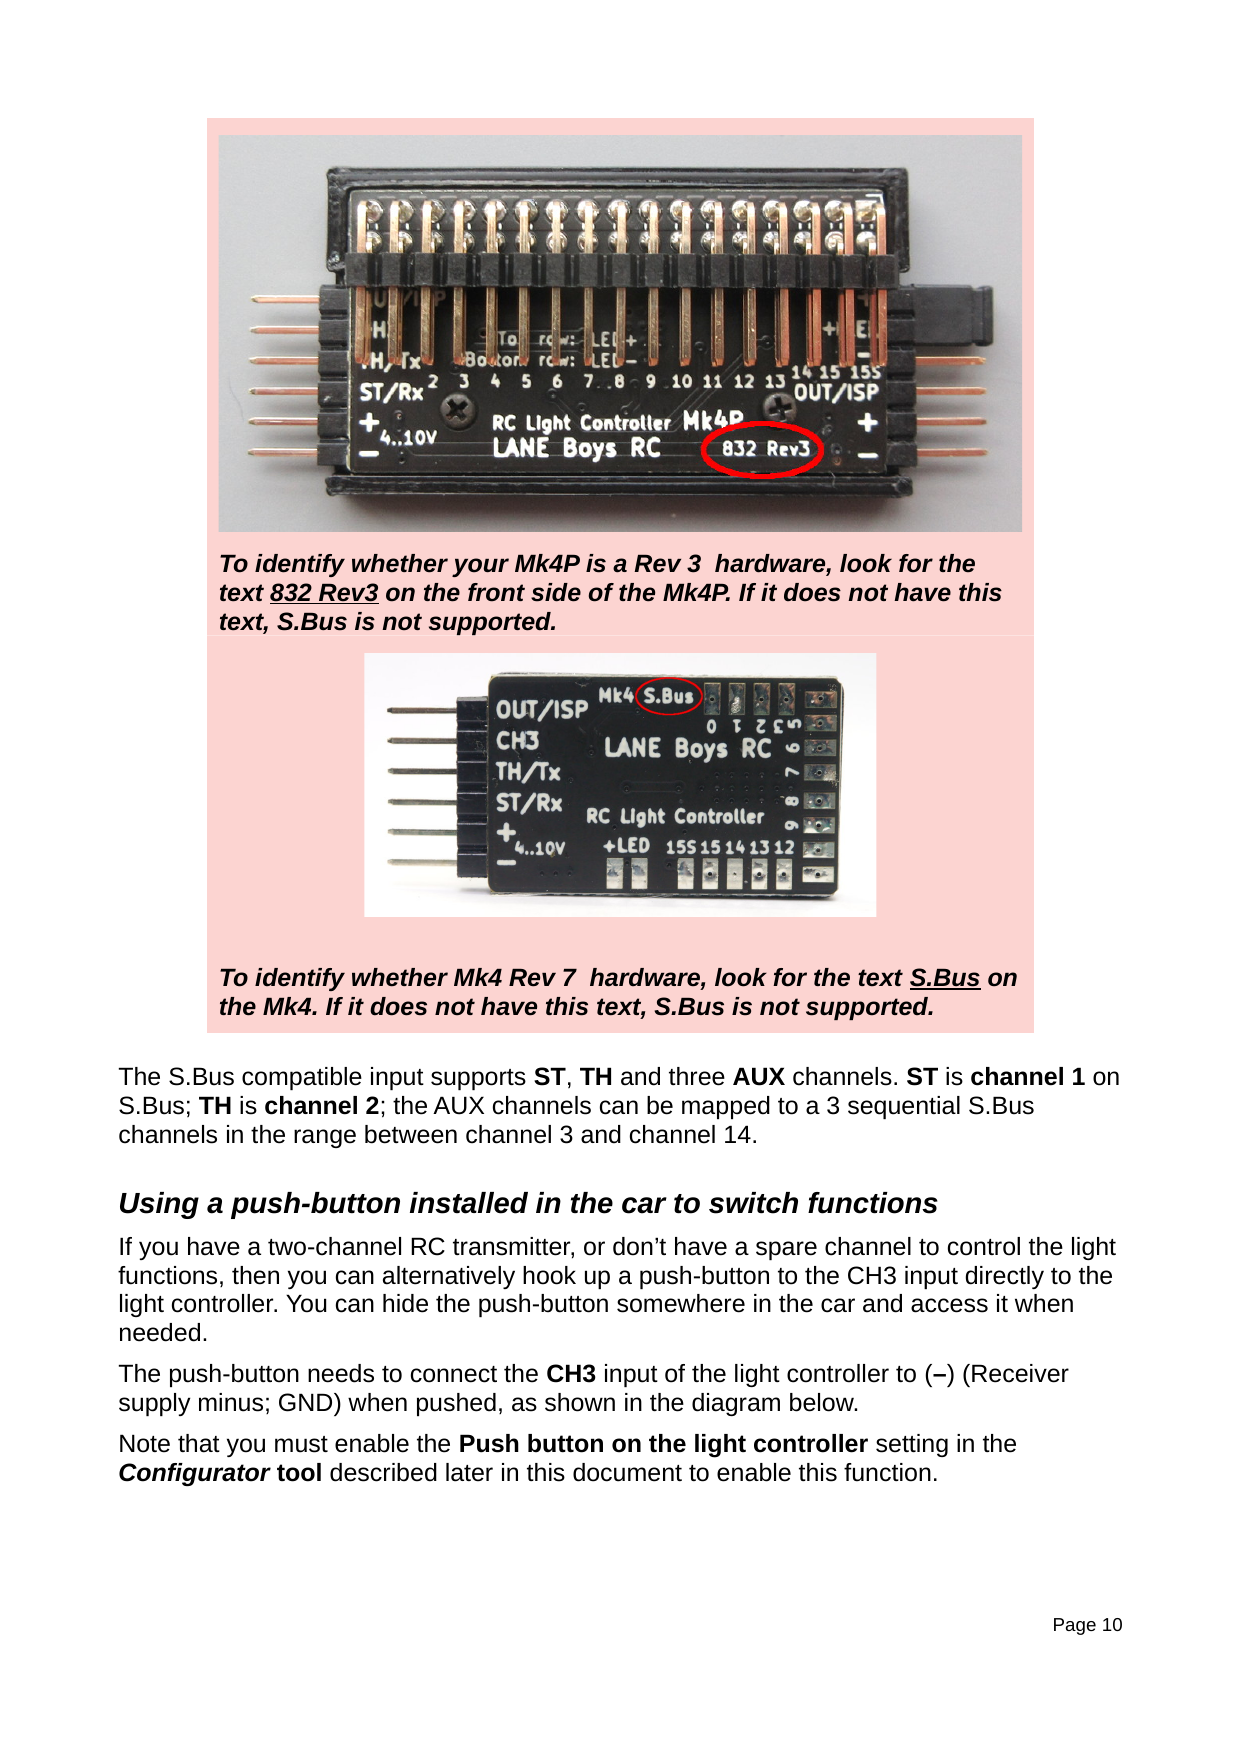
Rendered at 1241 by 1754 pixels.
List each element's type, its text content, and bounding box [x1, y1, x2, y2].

text Note that you must enable the Push button on the light controller setting in the Configurator tool described later in this document to enable this function. [118, 1429, 1122, 1487]
picture [218, 135, 1023, 532]
text To identify whether Mk4 Rev 7 hardware, look for the text S.Bus on the Mk4. If it does not have this text, S.Bus is not supported. [207, 963, 1034, 1033]
subtitle Using a push-button installed in the car to switch functions [118, 1186, 1122, 1219]
picture [364, 653, 877, 917]
text To identify whether your Mk4P is a Rev 3 hardware, look for the text 832 Rev3 on the front side of the Mk4P. If it does not have this text, S.Bus is not supported. [207, 118, 1034, 635]
text The S.Bus compatible input supports ST, TH and three AUX channels. ST is channel 1 on S.Bus; TH is channel 2; the AUX channels can be mapped to a 3 sequential S.Bus channels in the range between channel 3 and channel 14. [118, 1062, 1122, 1148]
text The push-button needs to connect the CH3 input of the light controller to (–) (Receiver supply minus; GND) when pushed, as shown in the diagram below. [118, 1359, 1122, 1417]
text If you have a two-channel RC transmitter, or don’t have a spare channel to control the light functions, then you can alternatively hook up a push-button to the CH3 input directly to the light controller. You can hide the push-button somewhere in the car and access it when needed. [118, 1232, 1122, 1347]
